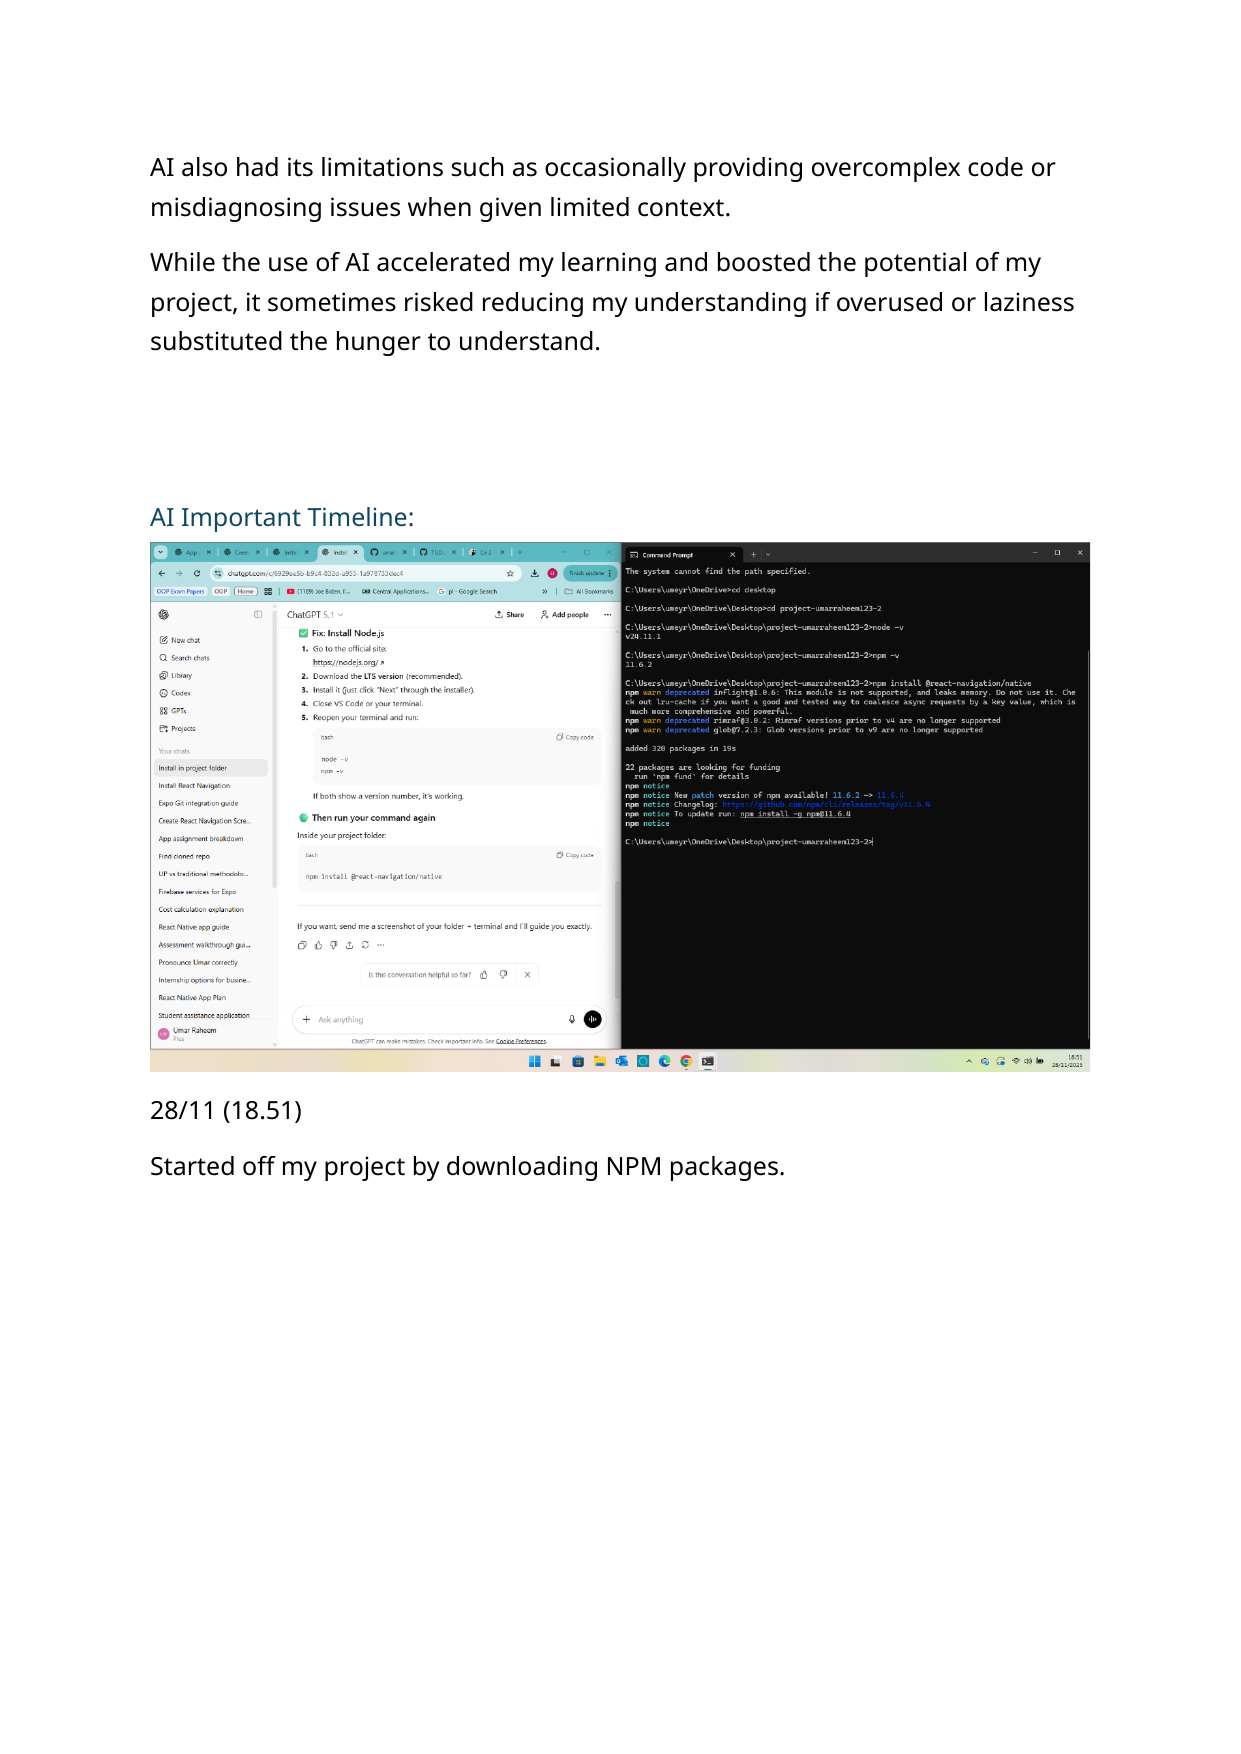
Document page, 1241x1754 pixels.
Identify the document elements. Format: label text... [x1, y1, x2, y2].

text While the use of AI accelerated my learning and boosted the potential of my project, it sometimes risked reducing my understanding if overused or laziness substituted the hunger to understand. [150, 245, 1090, 357]
text AI also had its limitations such as occasionally providing overcomplex code or misdiagnosing issues when given limited context. [150, 150, 1090, 223]
text 28/11 (18.51) [150, 1093, 1090, 1127]
subtitle AI Important Timeline: [150, 499, 1090, 533]
text Started off my project by downloading NPM packages. [150, 1149, 1090, 1183]
